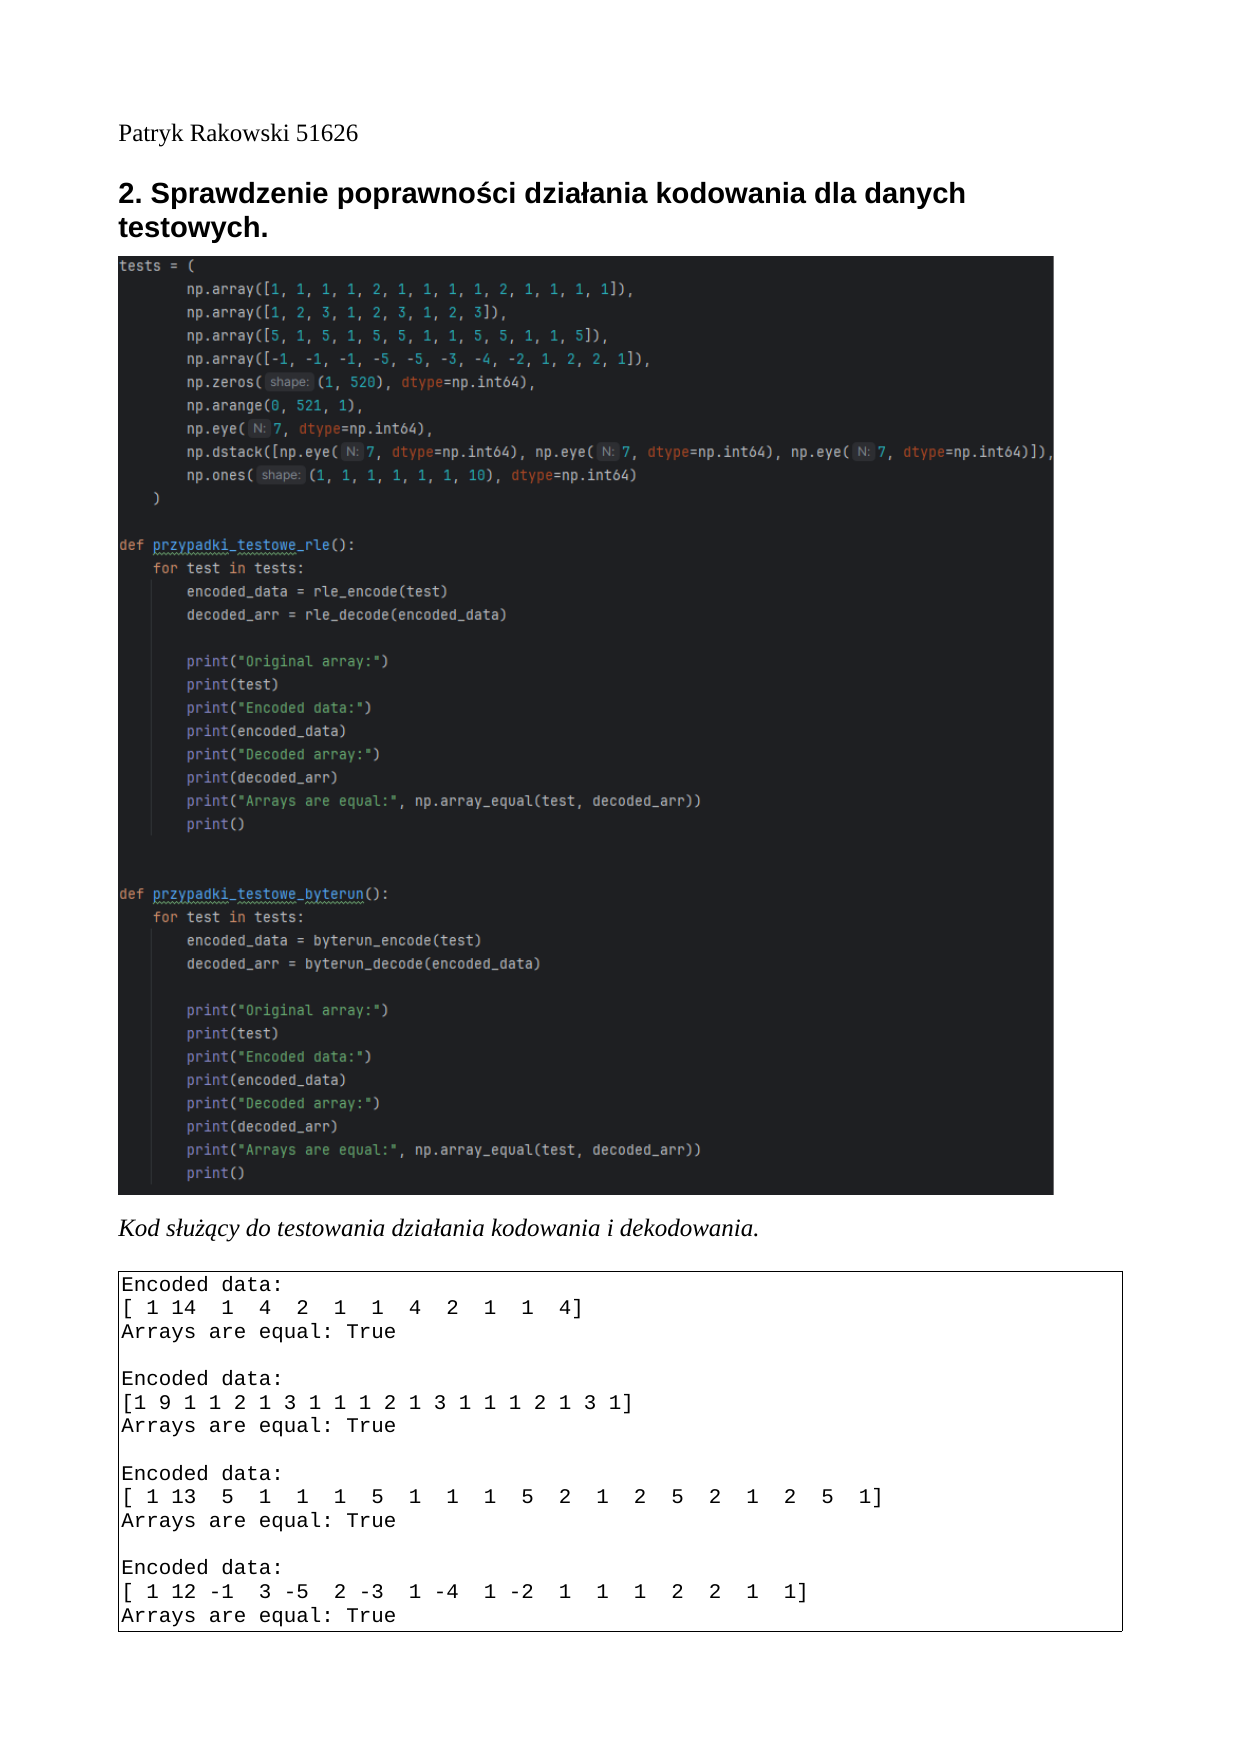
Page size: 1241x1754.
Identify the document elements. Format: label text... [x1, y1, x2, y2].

text Encoded data: [119, 1365, 1122, 1389]
text Arrays are equal: True [119, 1602, 1122, 1631]
picture [118, 256, 1054, 1195]
text Encoded data: [119, 1272, 1122, 1294]
subtitle 2. Sprawdzenie poprawności działania kodowania dla danych testowych. [118, 176, 1122, 243]
text [ 1 14 1 4 2 1 1 4 2 1 1 4] [119, 1294, 1122, 1318]
text Encoded data: [119, 1554, 1122, 1578]
text Arrays are equal: True [119, 1507, 1122, 1534]
text Encoded data: [119, 1460, 1122, 1483]
text [ 1 12 -1 3 -5 2 -3 1 -4 1 -2 1 1 1 2 2 1 1] [119, 1578, 1122, 1602]
text [1 9 1 1 2 1 3 1 1 1 2 1 3 1 1 1 2 1 3 1] [119, 1389, 1122, 1412]
text [ 1 13 5 1 1 1 5 1 1 1 5 2 1 2 5 2 1 2 5 1] [119, 1483, 1122, 1507]
text Arrays are equal: True [119, 1318, 1122, 1344]
text Arrays are equal: True [119, 1412, 1122, 1439]
text Kod służący do testowania działania kodowania i dekodowania. [118, 1213, 1122, 1242]
